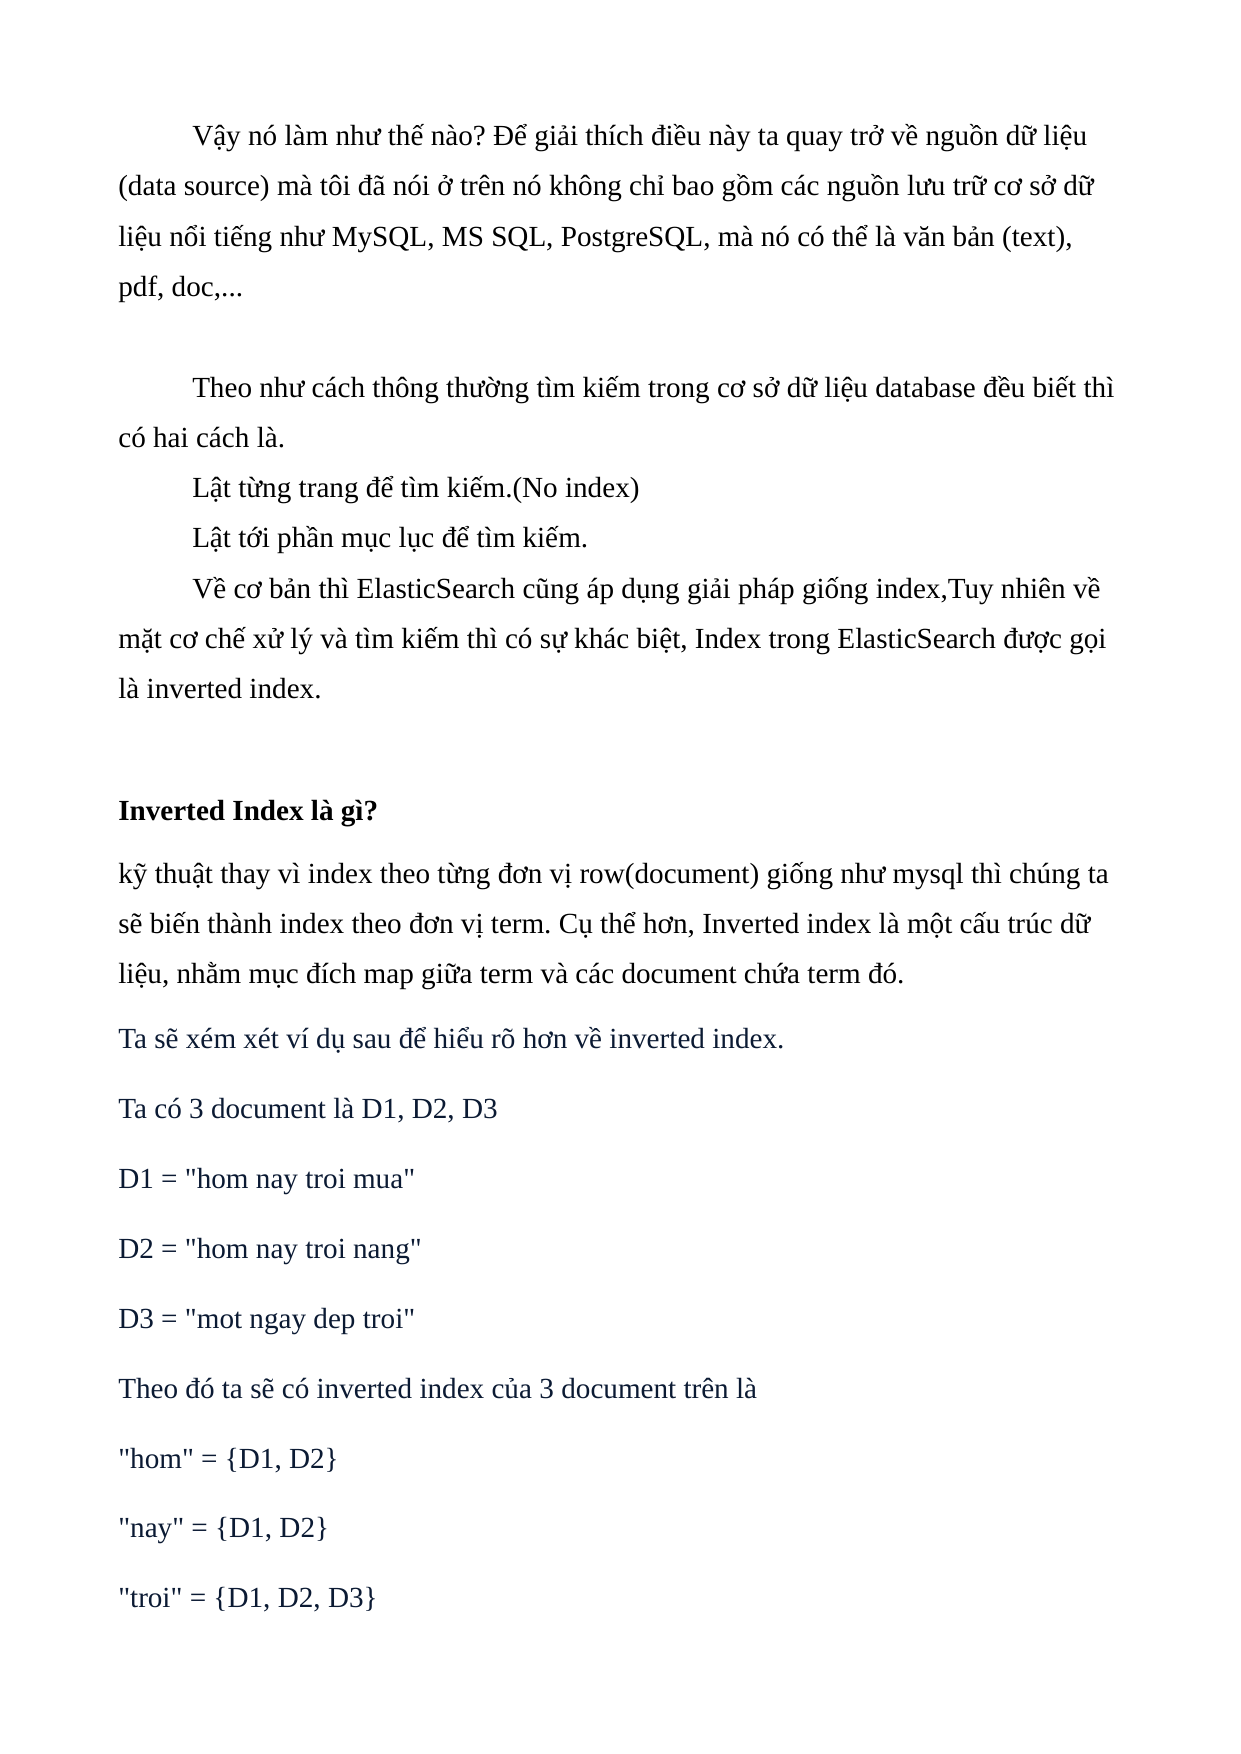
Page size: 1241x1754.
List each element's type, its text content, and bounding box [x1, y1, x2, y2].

text D1 = "hom nay troi mua" [118, 1161, 1122, 1195]
text "nay" = {D1, D2} [118, 1511, 1122, 1544]
text Ta sẽ xém xét ví dụ sau để hiểu rõ hơn về inverted index. [118, 1021, 1122, 1055]
text "troi" = {D1, D2, D3} [118, 1581, 1122, 1614]
text Ta có 3 document là D1, D2, D3 [118, 1091, 1122, 1125]
subtitle Inverted Index là gì? [118, 793, 1122, 827]
text kỹ thuật thay vì index theo từng đơn vị row(document) giống như mysql thì chúng ta sẽ biến thành index theo đơn vị term. Cụ thể hơn, Inverted index là một cấu trúc dữ liệu, nhằm mục đích map giữa term và các document chứa term đó. [118, 856, 1122, 990]
text Lật tới phần mục lục để tìm kiếm. [118, 521, 1122, 554]
text Vậy nó làm như thế nào? Để giải thích điều này ta quay trở về nguồn dữ liệu (data source) mà tôi đã nói ở trên nó không chỉ bao gồm các nguồn lưu trữ cơ sở dữ liệu nổi tiếng như MySQL, MS SQL, PostgreSQL, mà nó có thể là văn bản (text), pdf, doc,... [118, 118, 1122, 303]
text Theo như cách thông thường tìm kiếm trong cơ sở dữ liệu database đều biết thì có hai cách là. [118, 370, 1122, 453]
text Về cơ bản thì ElasticSearch cũng áp dụng giải pháp giống index,Tuy nhiên về mặt cơ chế xử lý và tìm kiếm thì có sự khác biệt, Index trong ElasticSearch được gọi là inverted index. [118, 571, 1122, 705]
text D3 = "mot ngay dep troi" [118, 1301, 1122, 1334]
text Theo đó ta sẽ có inverted index của 3 document trên là [118, 1371, 1122, 1404]
text Lật từng trang để tìm kiếm.(No index) [118, 470, 1122, 504]
text D2 = "hom nay troi nang" [118, 1231, 1122, 1264]
text "hom" = {D1, D2} [118, 1441, 1122, 1474]
